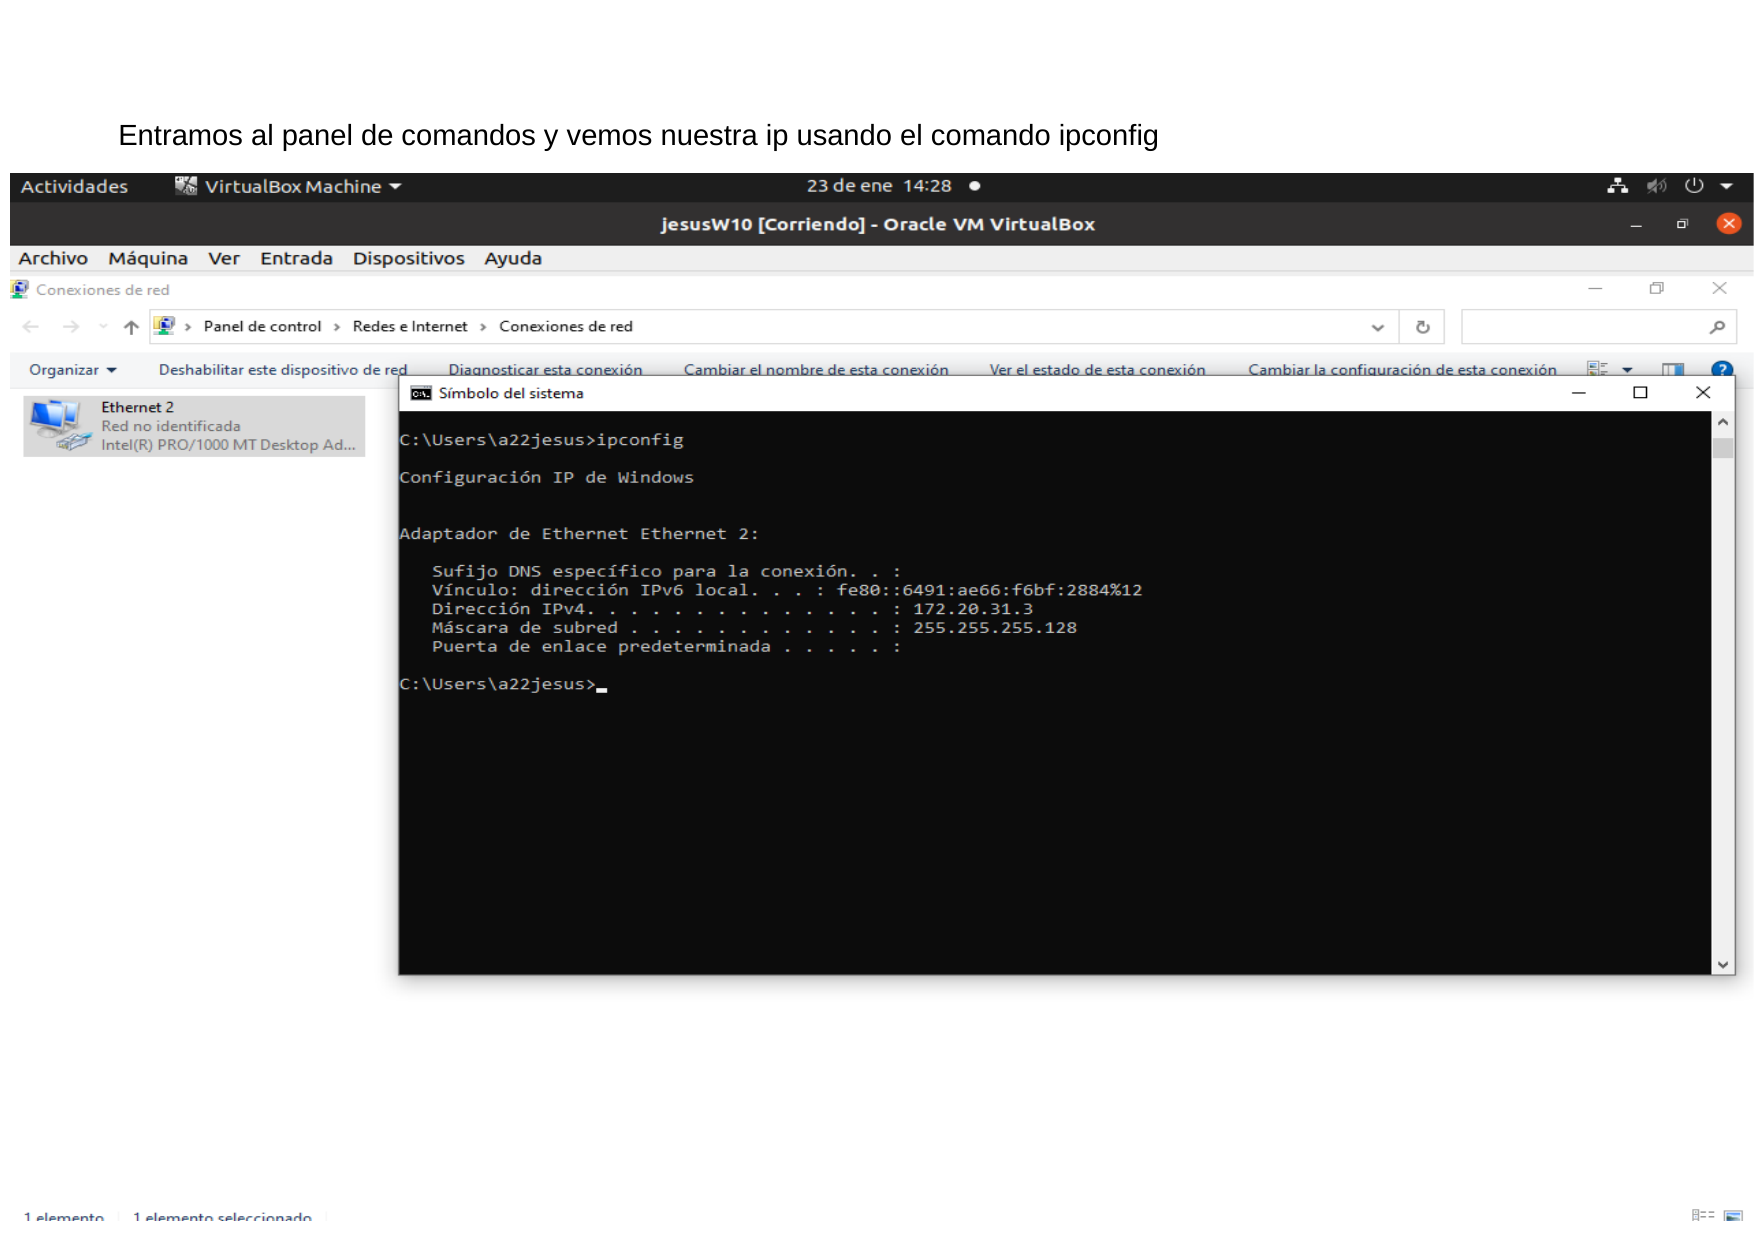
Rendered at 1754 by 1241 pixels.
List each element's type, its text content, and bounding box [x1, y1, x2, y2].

picture [10, 173, 1754, 1221]
text Entramos al panel de comandos y vemos nuestra ip usando el comando ipconfig [118, 118, 1636, 152]
